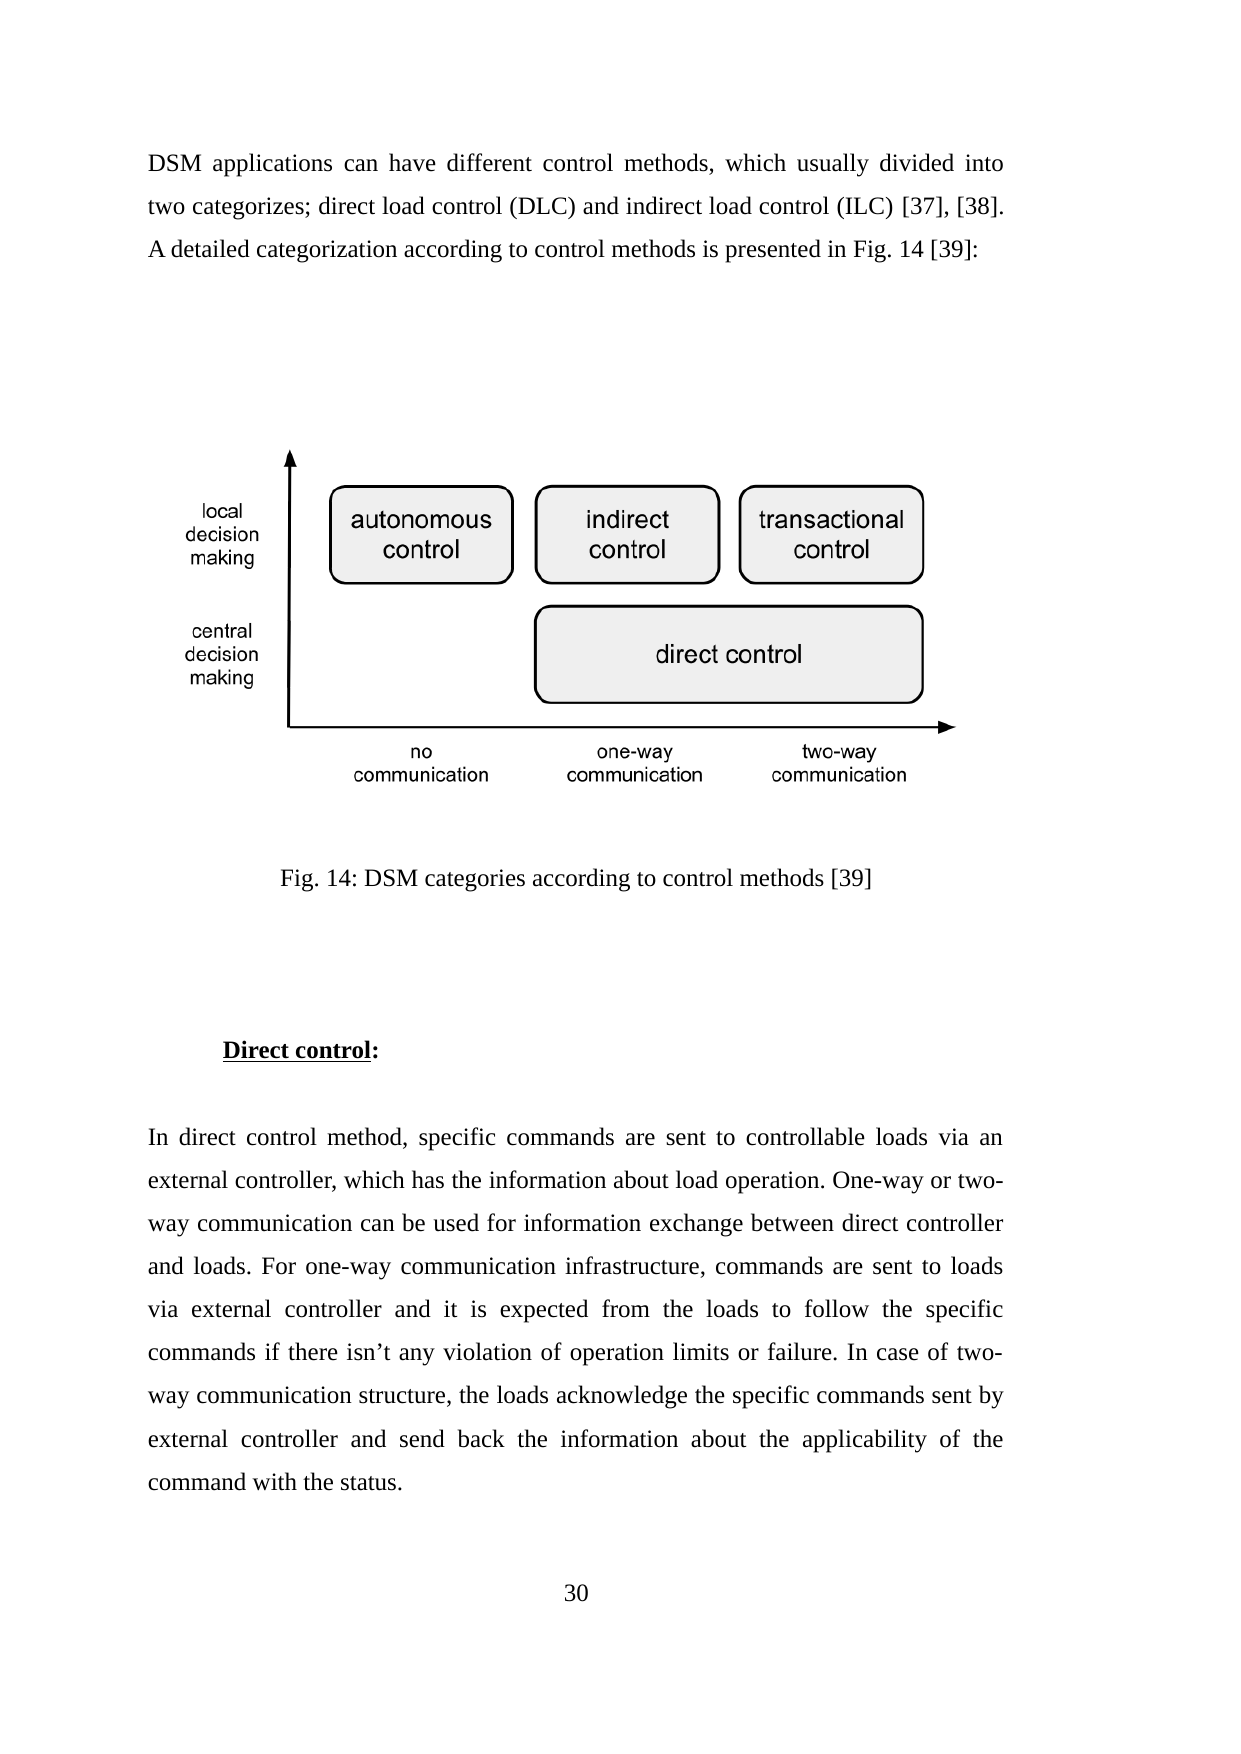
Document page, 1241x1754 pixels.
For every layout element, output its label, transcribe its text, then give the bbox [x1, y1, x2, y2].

list DSM applications can have different control methods, which usually divided into two categorizes; direct load control (DLC) and indirect load control (ILC) [37], [38]⁠. A detailed categorization according to control methods is presented in Fig. 14 [39]: [148, 148, 1004, 263]
text In direct control method, specific commands are sent to controllable loads via an external controller, which has the information about load operation. One-way or two-way communication can be used for information exchange between direct controller and loads. For one-way communication infrastructure, commands are sent to loads via external controller and it is expected from the loads to follow the specific commands if there isn’t any violation of operation limits or failure. In case of two-way communication structure, the loads acknowledge the specific commands sent by external controller and send back the information about the applicability of the command with the status. [148, 1122, 1004, 1496]
picture [147, 418, 1005, 810]
list Fig. 14: DSM categories according to control methods [39] [148, 863, 1004, 892]
text Direct control: [148, 1036, 1004, 1064]
